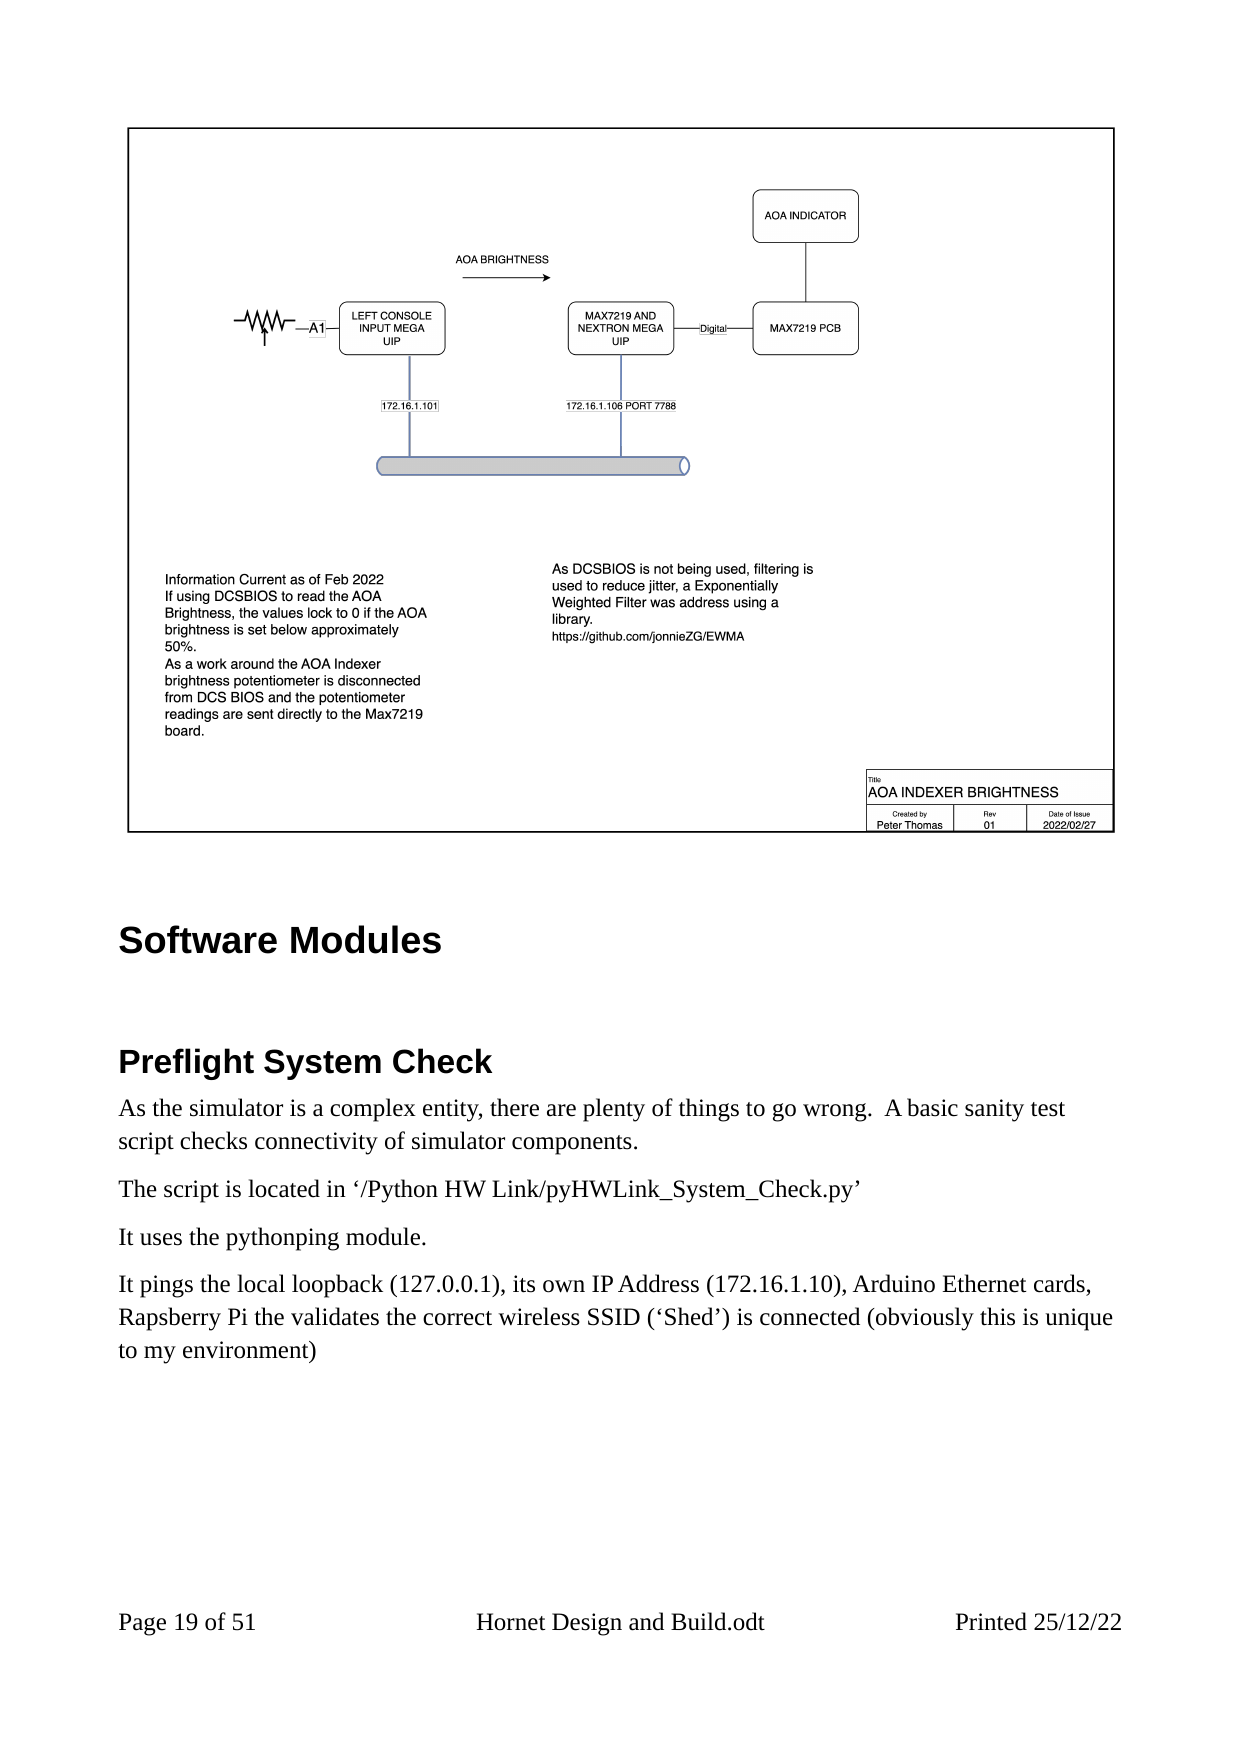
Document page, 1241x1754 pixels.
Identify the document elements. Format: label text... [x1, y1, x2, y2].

text The script is located in ‘/Python HW Link/pyHWLink_System_Check.py’ [118, 1174, 1122, 1203]
subtitle Software Modules [118, 918, 1122, 961]
text It pings the local loopback (127.0.0.1), its own IP Address (172.16.1.10), Arduino Ethernet cards, Rapsberry Pi the validates the correct wireless SSID (‘Shed’) is connected (obviously this is unique to my environment) [118, 1269, 1122, 1364]
text As the simulator is a complex entity, there are plenty of things to go wrong. A basic sanity test script checks connectivity of simulator components. [118, 1093, 1122, 1155]
text It uses the pythonping module. [118, 1222, 1122, 1250]
subtitle Preflight System Check [118, 1042, 1122, 1081]
picture [118, 118, 1123, 841]
